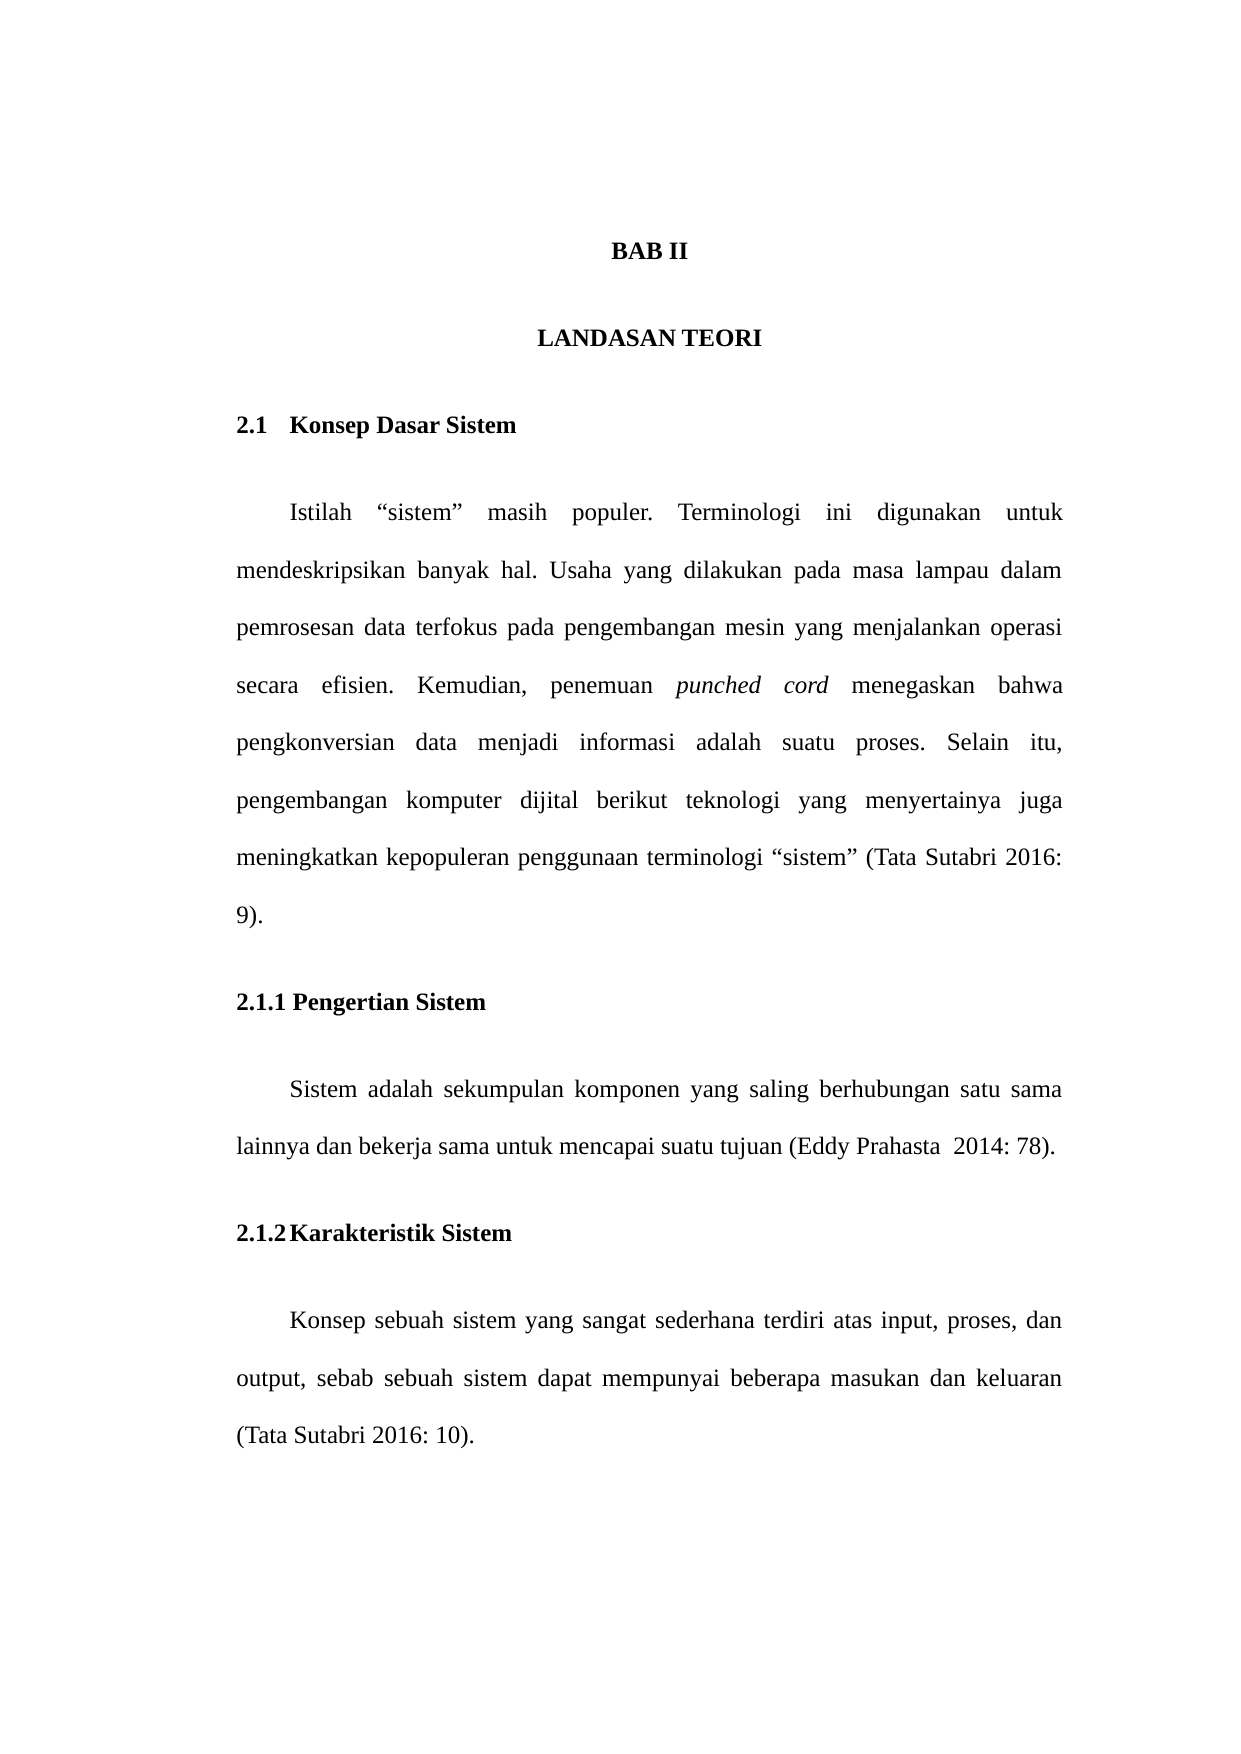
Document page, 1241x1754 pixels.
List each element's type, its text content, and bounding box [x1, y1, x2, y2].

subtitle 2.1.1 Pengertian Sistem [236, 987, 1063, 1015]
subtitle LANDASAN TEORI [236, 323, 1063, 352]
subtitle 2.1.2 Karakteristik Sistem [236, 1218, 1063, 1247]
subtitle 2.1 Konsep Dasar Sistem [236, 410, 1063, 439]
text Istilah “sistem” masih populer. Terminologi ini digunakan untuk mendeskripsikan banyak hal. Usaha yang dilakukan pada masa lampau dalam pemrosesan data terfokus pada pengembangan mesin yang menjalankan operasi secara efisien. Kemudian, penemuan punched cord menegaskan bahwa pengkonversian data menjadi informasi adalah suatu proses. Selain itu, pengembangan komputer dijital berikut teknologi yang menyertainya juga meningkatkan kepopuleran penggunaan terminologi “sistem” (Tata Sutabri 2016: 9). [236, 497, 1063, 928]
text Sistem adalah sekumpulan komponen yang saling berhubungan satu sama lainnya dan bekerja sama untuk mencapai suatu tujuan (Eddy Prahasta 2014: 78). [236, 1074, 1063, 1160]
subtitle BAB II [236, 236, 1063, 265]
text Konsep sebuah sistem yang sangat sederhana terdiri atas input, proses, dan output, sebab sebuah sistem dapat mempunyai beberapa masukan dan keluaran (Tata Sutabri 2016: 10). [236, 1305, 1063, 1449]
